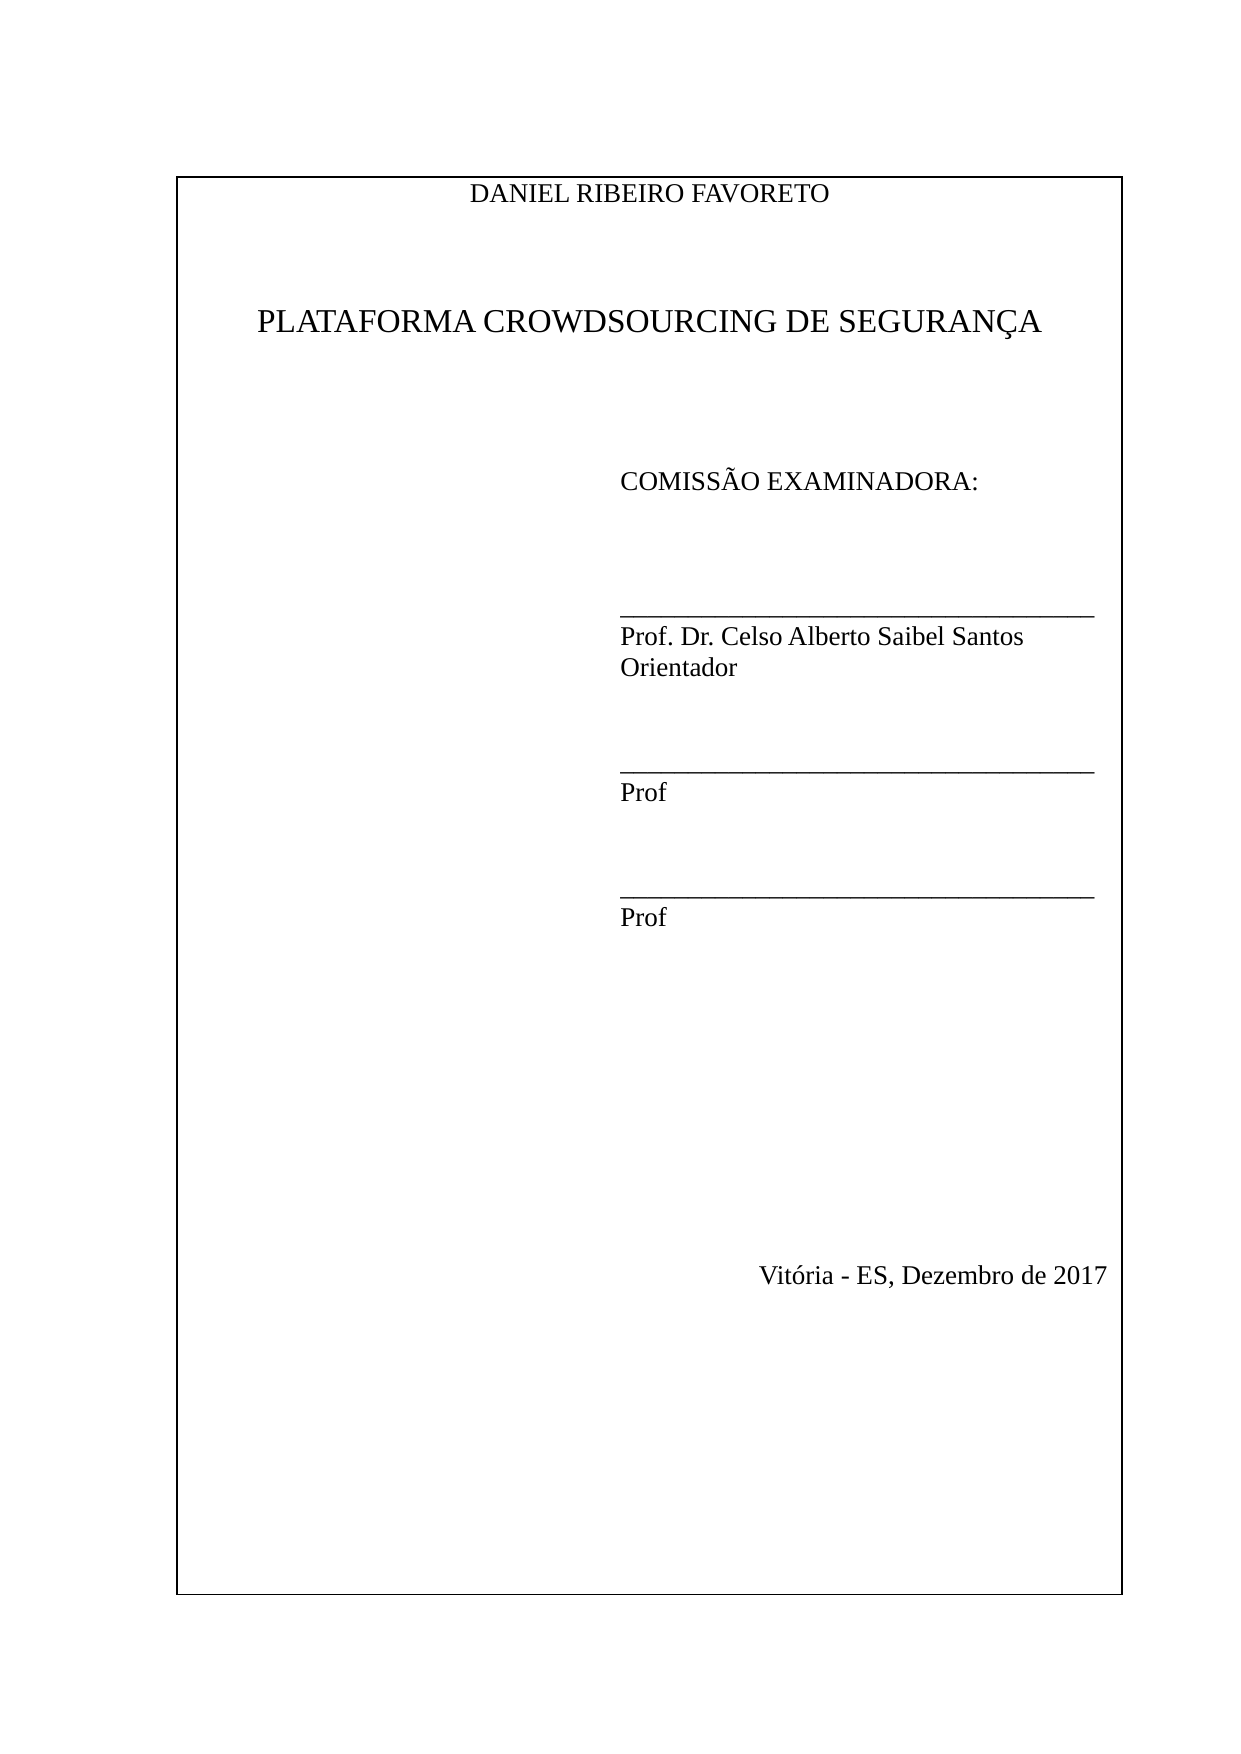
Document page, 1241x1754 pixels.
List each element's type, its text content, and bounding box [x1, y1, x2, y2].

text Prof. Dr. Celso Alberto Saibel Santos [620, 620, 1107, 652]
text COMISSÃO EXAMINADORA: [620, 465, 1107, 496]
text ___________________________________ [620, 869, 1107, 901]
text Orientador [620, 652, 1107, 683]
text PLATAFORMA CROWDSOURCING DE SEGURANÇA [177, 302, 1122, 340]
text ___________________________________ [620, 745, 1107, 776]
text Prof [620, 901, 1107, 932]
text Vitória - ES, Dezembro de 2017 [177, 1259, 1107, 1290]
text ___________________________________ [620, 589, 1107, 620]
text Prof [620, 776, 1107, 807]
text DANIEL RIBEIRO FAVORETO [177, 177, 1122, 208]
